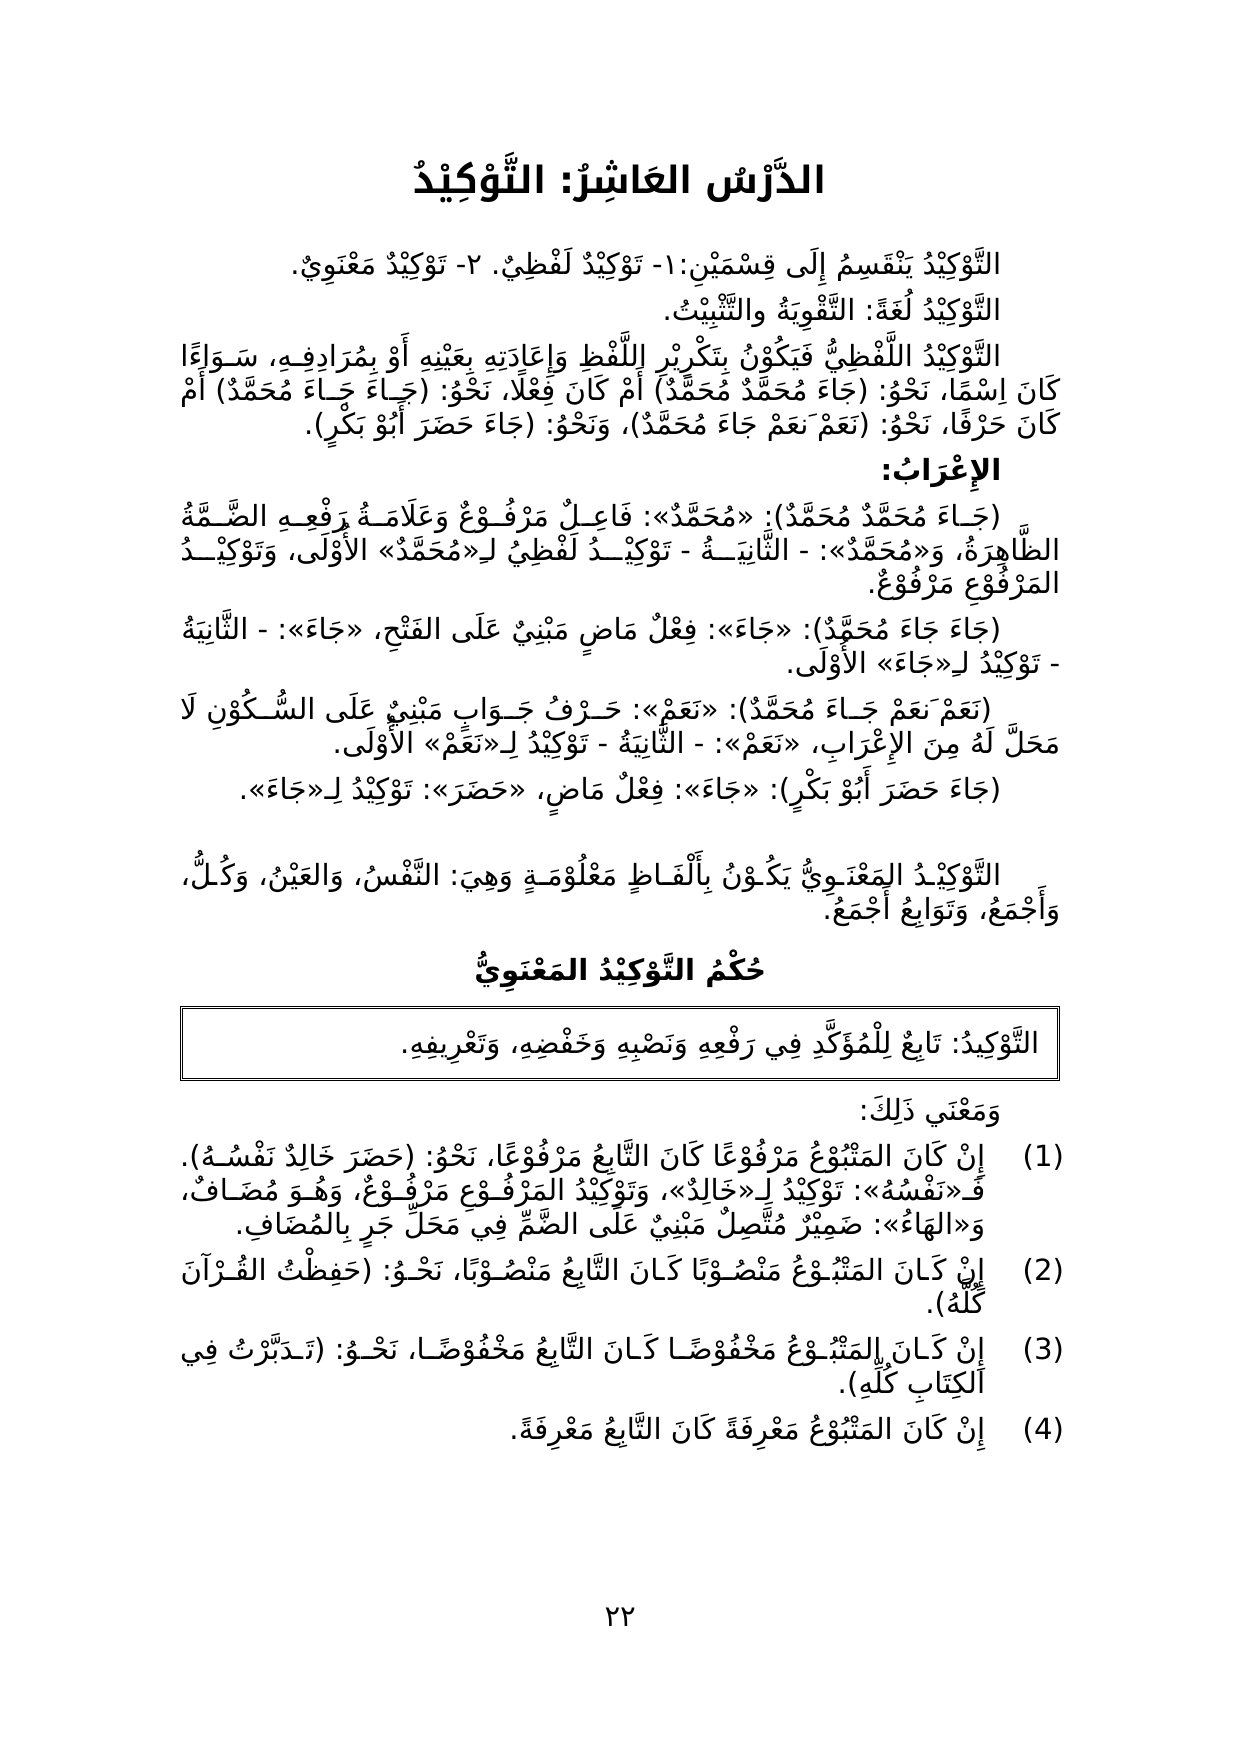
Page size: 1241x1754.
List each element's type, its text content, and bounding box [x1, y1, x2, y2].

text (نَعَمْ َنعَمْ جَاءَ مُحَمَّدٌ): «نَعَمْ»: حَرْفُ جَوَابٍ مَبْنِيٌ عَلَى السُّكُوْنِ لَا مَحَلَّ لَهُ مِنَ الإِعْرَابِ، «نَعَمْ»: - الثَّانِيَةُ - تَوْكِيْدُ لِـ«نَعَمْ» الأُوْلَى. [180, 692, 1060, 760]
list إِنْ كَانَ المَتْبُوْعُ مَخْفُوْضًا كَانَ التَّابِعُ مَخْفُوْضًا، نَحْوُ: (تَدَبَّرْتُ فِي الكِتَابِ كُلِّهِ). [180, 1333, 1023, 1401]
list إِنْ كَانَ المَتْبُوْعُ مَعْرِفَةً كَانَ التَّابِعُ مَعْرِفَةً. [180, 1412, 1023, 1446]
list إِنْ كَانَ المَتْبُوْعُ مَنْصُوْبًا كَانَ التَّابِعُ مَنْصُوْبًا، نَحْوُ: (حَفِظْتُ القُرْآنَ كُلَّهُ). [180, 1253, 1023, 1321]
text (جَاءَ مُحَمَّدٌ مُحَمَّدٌ): «مُحَمَّدٌ»: فَاعِلٌ مَرْفُوْعٌ وَعَلَامَةُ رَفْعِهِ الضَّمَّةُ الظَّاهِرَةُ، وَ«مُحَمَّدٌ»: - الثَّانِيَةُ - تَوْكِيْدُ لَفْظِيُ لـِ«مُحَمَّدٌ» الأُوْلَى، وَتَوْكِيْدُ المَرْفُوْعِ مَرْفُوْعٌ. [180, 499, 1060, 601]
text الإِعْرَابُ: [180, 453, 1060, 487]
text التَّوْكِيْدُ لُغَةً: التَّقْوِيَةُ والتَّثْبِيْتُ. [180, 293, 1060, 327]
text التَّوْكِيدُ: تَابِعٌ لِلْمُؤَكَّدِ فِي رَفْعِهِ وَنَصْبِهِ وَخَفْضِهِ، وَتَعْرِيفِهِ. [183, 1009, 1057, 1078]
text (جَاءَ حَضَرَ أَبُوْ بَكْرٍ): «جَاءَ»: فِعْلٌ مَاضٍ، «حَضَرَ»: تَوْكِيْدُ لِـ«جَاءَ». [180, 772, 1060, 806]
text التَّوْكِيْدُ يَنْقَسِمُ إِلَى قِسْمَيْنِ:١- تَوْكِيْدٌ لَفْظِيٌ. ٢- تَوْكِيْدٌ مَعْنَوِيٌ. [180, 248, 1060, 282]
subtitle حُكْمُ التَّوْكِيْدُ المَعْنَوِيُّ [180, 953, 1060, 987]
text التَّوْكِيْدُ اللَّفْظِيُّ فَيَكُوْنُ بِتَكْرِيْرِ اللَّفْظِ وَإِعَادَتِهِ بِعَيْنِهِ أَوْ بِمُرَادِفِهِ، سَوَاءًا كَانَ اِسْمًا، نَحْوُ: (جَاءَ مُحَمَّدٌ مُحَمَّدٌ) أَمْ كَانَ فِعْلًا، نَحْوُ: (جَاءَ جَاءَ مُحَمَّدٌ) أَمْ كَانَ حَرْفًا، نَحْوُ: (نَعَمْ َنعَمْ جَاءَ مُحَمَّدٌ)، وَنَحْوُ: (جَاءَ حَضَرَ أَبُوْ بَكْرٍ). [180, 339, 1060, 441]
subtitle الدَّرْسُ العَاشِرُ: التَّوْكِيْدُ [180, 146, 1060, 217]
text وَمَعْنَي ذَلِكَ: [180, 1093, 1060, 1127]
text (جَاءَ جَاءَ مُحَمَّدٌ): «جَاءَ»: فِعْلٌ مَاضٍ مَبْنِيٌ عَلَى الفَتْحِ، «جَاءَ»: - الثَّانِيَةُ - تَوْكِيْدُ لـِ«جَاءَ» الأُوْلَى. [180, 613, 1060, 681]
text التَّوْكِيْدُ المَعْنَوِيُّ يَكُوْنُ بِأَلْفَاظٍ مَعْلُوْمَةٍ وَهِيَ: النَّفْسُ، وَالعَيْنُ، وَكُلُّ، وَأَجْمَعُ، وَتَوَابِعُ أَجْمَعُ. [180, 859, 1060, 927]
list إِنْ كَانَ المَتْبُوْعُ مَرْفُوْعًا كَانَ التَّابِعُ مَرْفُوْعًا، نَحْوُ: (حَضَرَ خَالِدٌ نَفْسُهُ). فَـ«نَفْسُهُ»: تَوْكِيْدُ لِـ«خَالِدٌ»، وَتَوْكِيْدُ المَرْفُوْعِ مَرْفُوْعٌ، وَهُوَ مُضَافٌ، وَ«الهَاءُ»: ضَمِيْرٌ مُتَّصِلٌ مَبْنِيٌ عَلَى الضَّمِّ فِي مَحَلِّ جَرٍ بِالمُضَافِ. [180, 1139, 1023, 1241]
